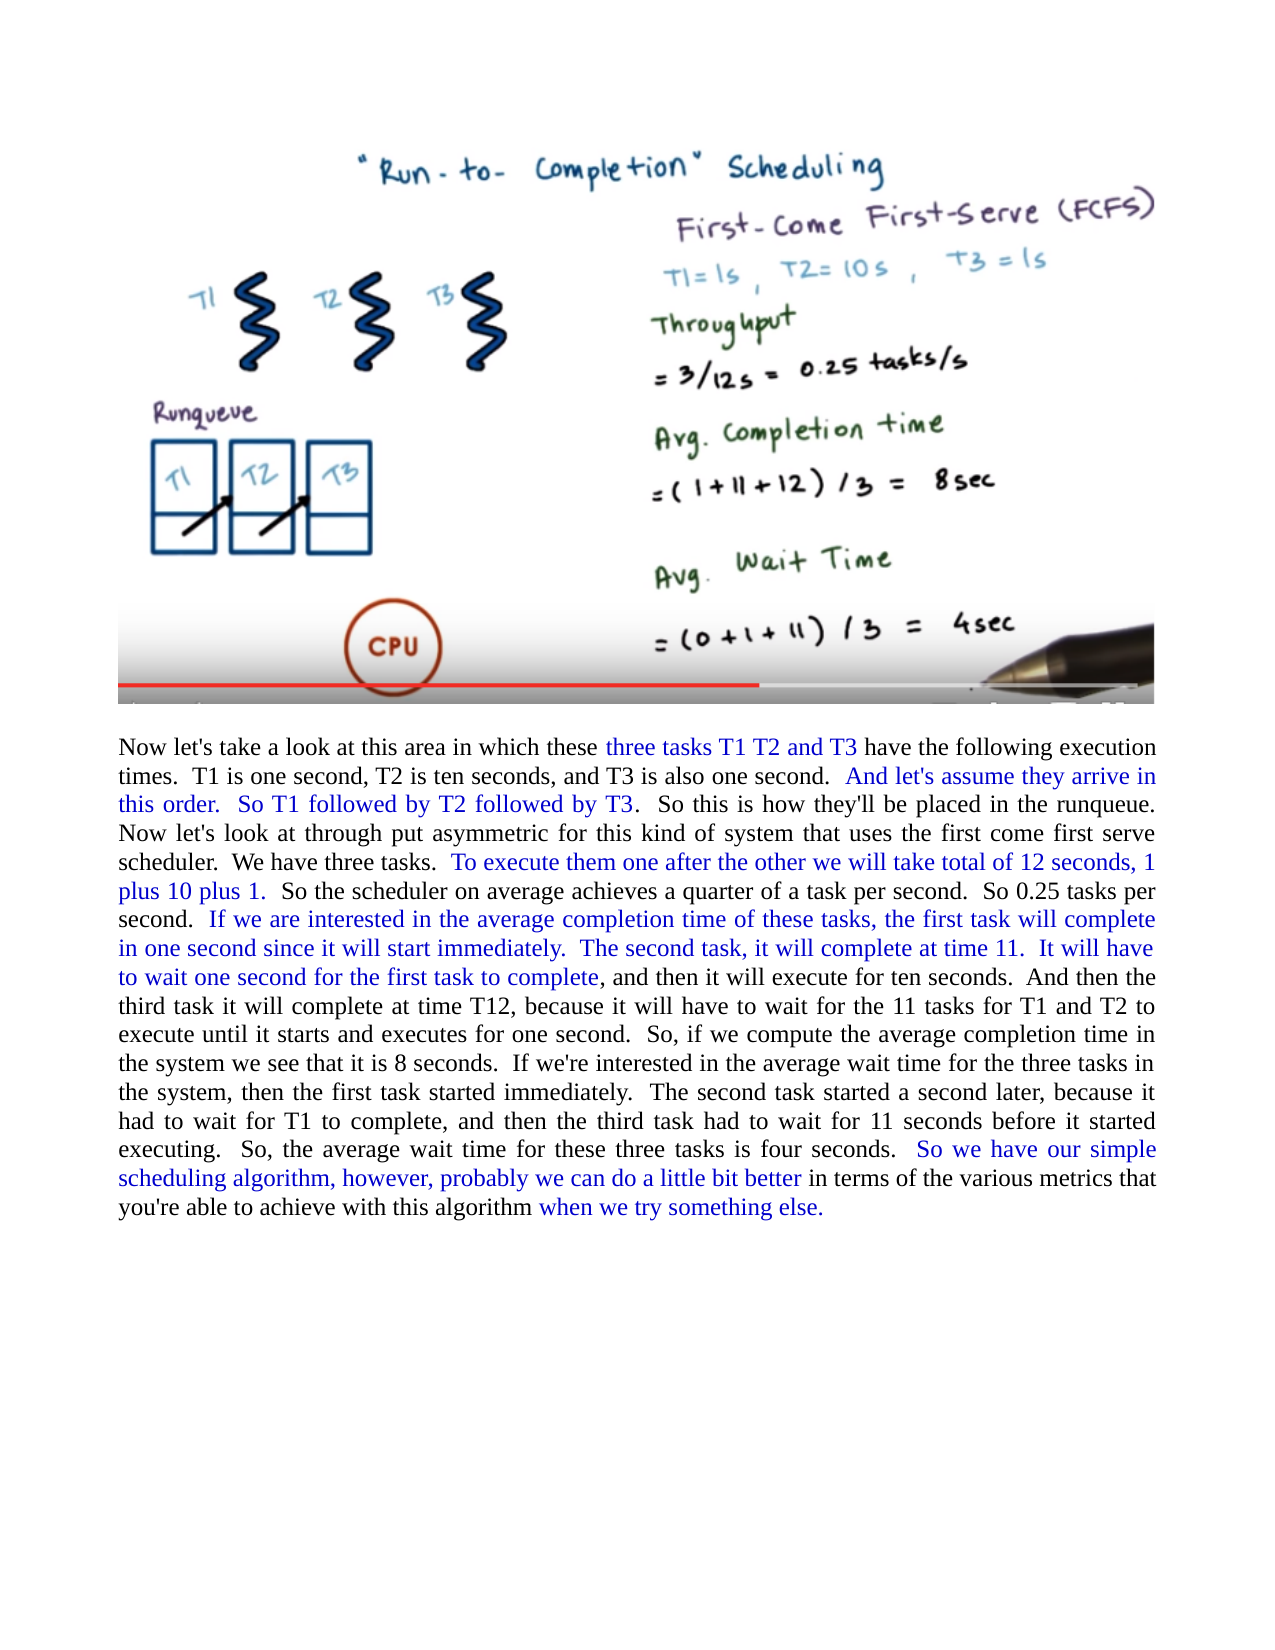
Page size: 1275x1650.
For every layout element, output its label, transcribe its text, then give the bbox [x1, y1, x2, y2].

picture [118, 146, 1157, 704]
text Now let's take a look at this area in which these three tasks T1 T2 and T3 have the following execution times. T1 is one second, T2 is ten seconds, and T3 is also one second. And let's assume they arrive in this order. So T1 followed by T2 followed by T3. So this is how they'll be placed in the runqueue. Now let's look at through put asymmetric for this kind of system that uses the first come first serve scheduler. We have three tasks. To execute them one after the other we will take total of 12 seconds, 1 plus 10 plus 1. So the scheduler on average achieves a quarter of a task per second. So 0.25 tasks per second. If we are interested in the average completion time of these tasks, the first task will complete in one second since it will start immediately. The second task, it will complete at time 11. It will have to wait one second for the first task to complete, and then it will execute for ten seconds. And then the third task it will complete at time T12, because it will have to wait for the 11 tasks for T1 and T2 to execute until it starts and executes for one second. So, if we compute the average completion time in the system we see that it is 8 seconds. If we're interested in the average wait time for the three tasks in the system, then the first task started immediately. The second task started a second later, because it had to wait for T1 to complete, and then the third task had to wait for 11 seconds before it started executing. So, the average wait time for these three tasks is four seconds. So we have our simple scheduling algorithm, however, probably we can do a little bit better in terms of the various metrics that you're able to achieve with this algorithm when we try something else. [118, 732, 1157, 1221]
